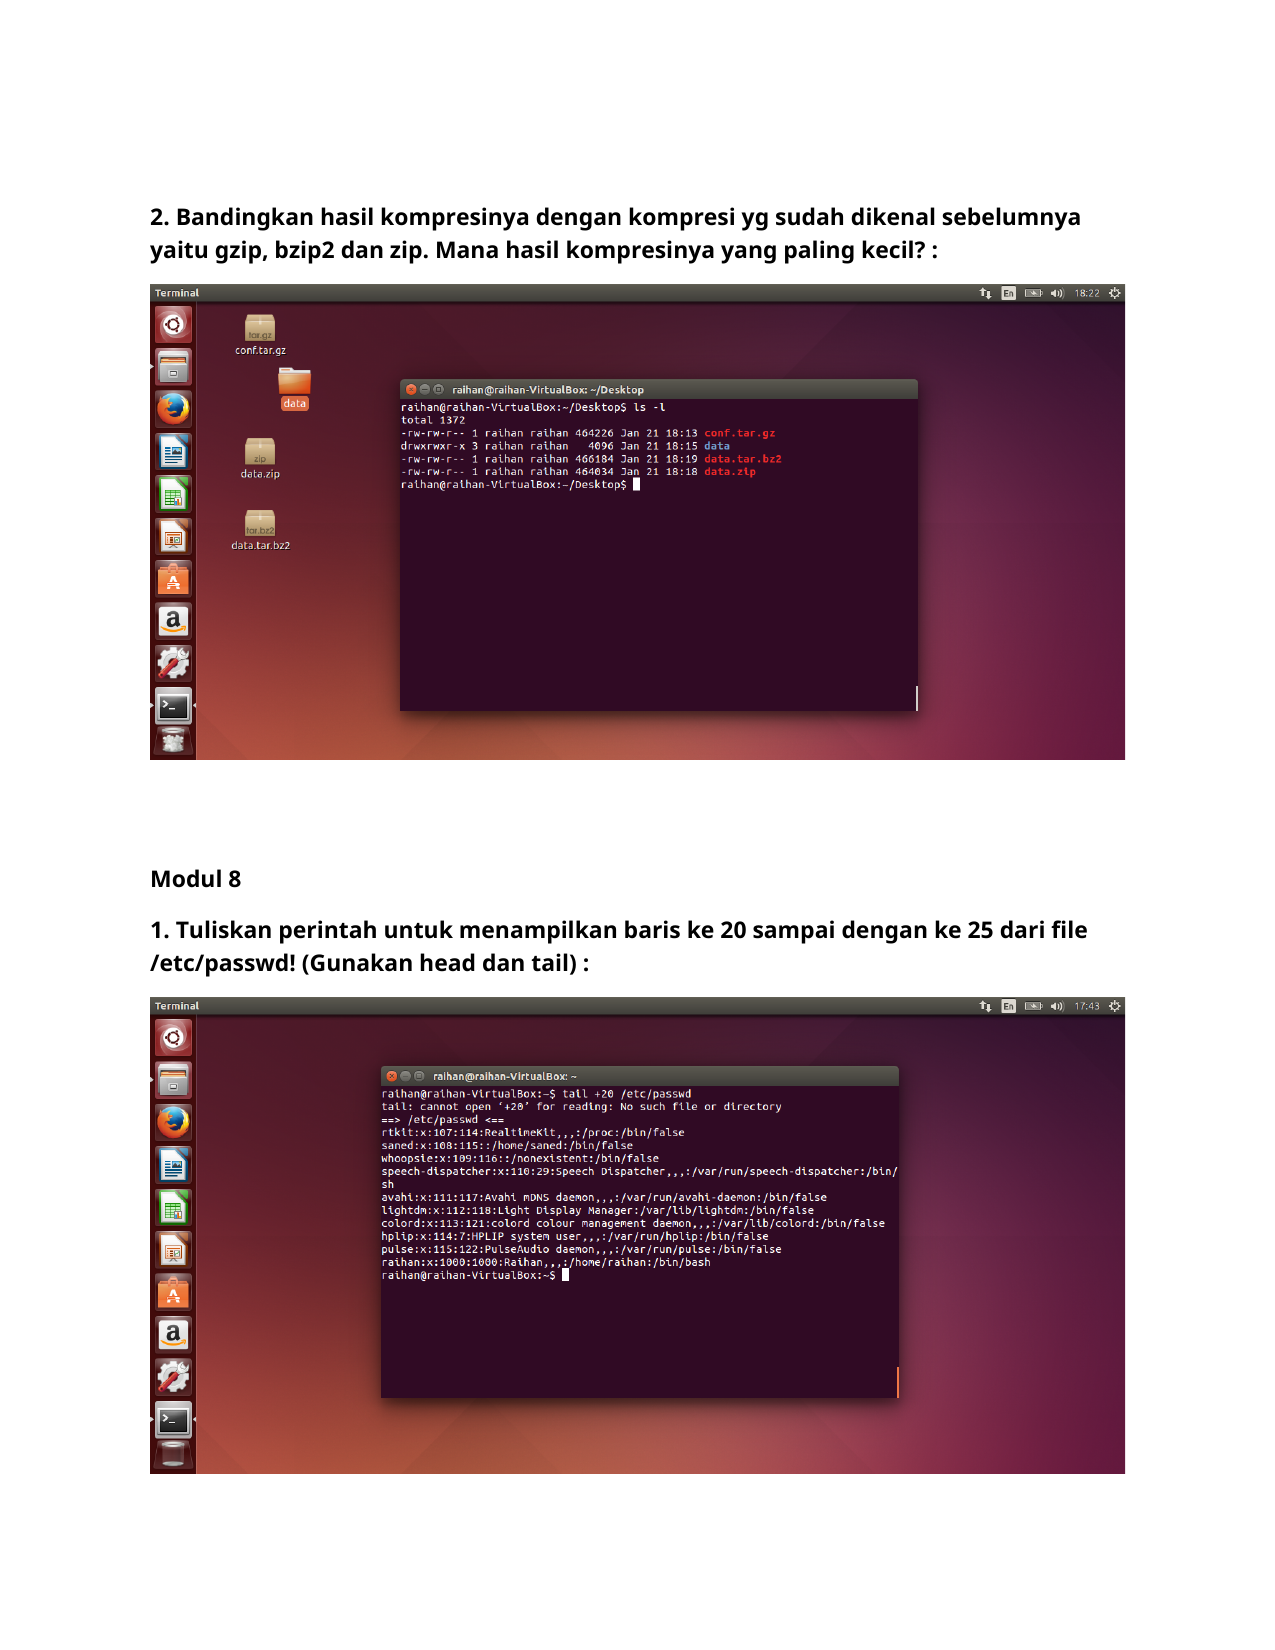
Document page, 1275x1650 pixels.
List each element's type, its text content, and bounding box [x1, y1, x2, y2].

text 1. Tuliskan perintah untuk menampilkan baris ke 20 sampai dengan ke 25 dari file /etc/passwd! (Gunakan head dan tail) : [150, 914, 1125, 979]
text Modul 8 [150, 863, 1125, 894]
text 2. Bandingkan hasil kompresinya dengan kompresi yg sudah dikenal sebelumnya yaitu gzip, bzip2 dan zip. Mana hasil kompresinya yang paling kecil? : [150, 200, 1125, 265]
picture [150, 997, 1125, 1474]
picture [150, 284, 1125, 760]
